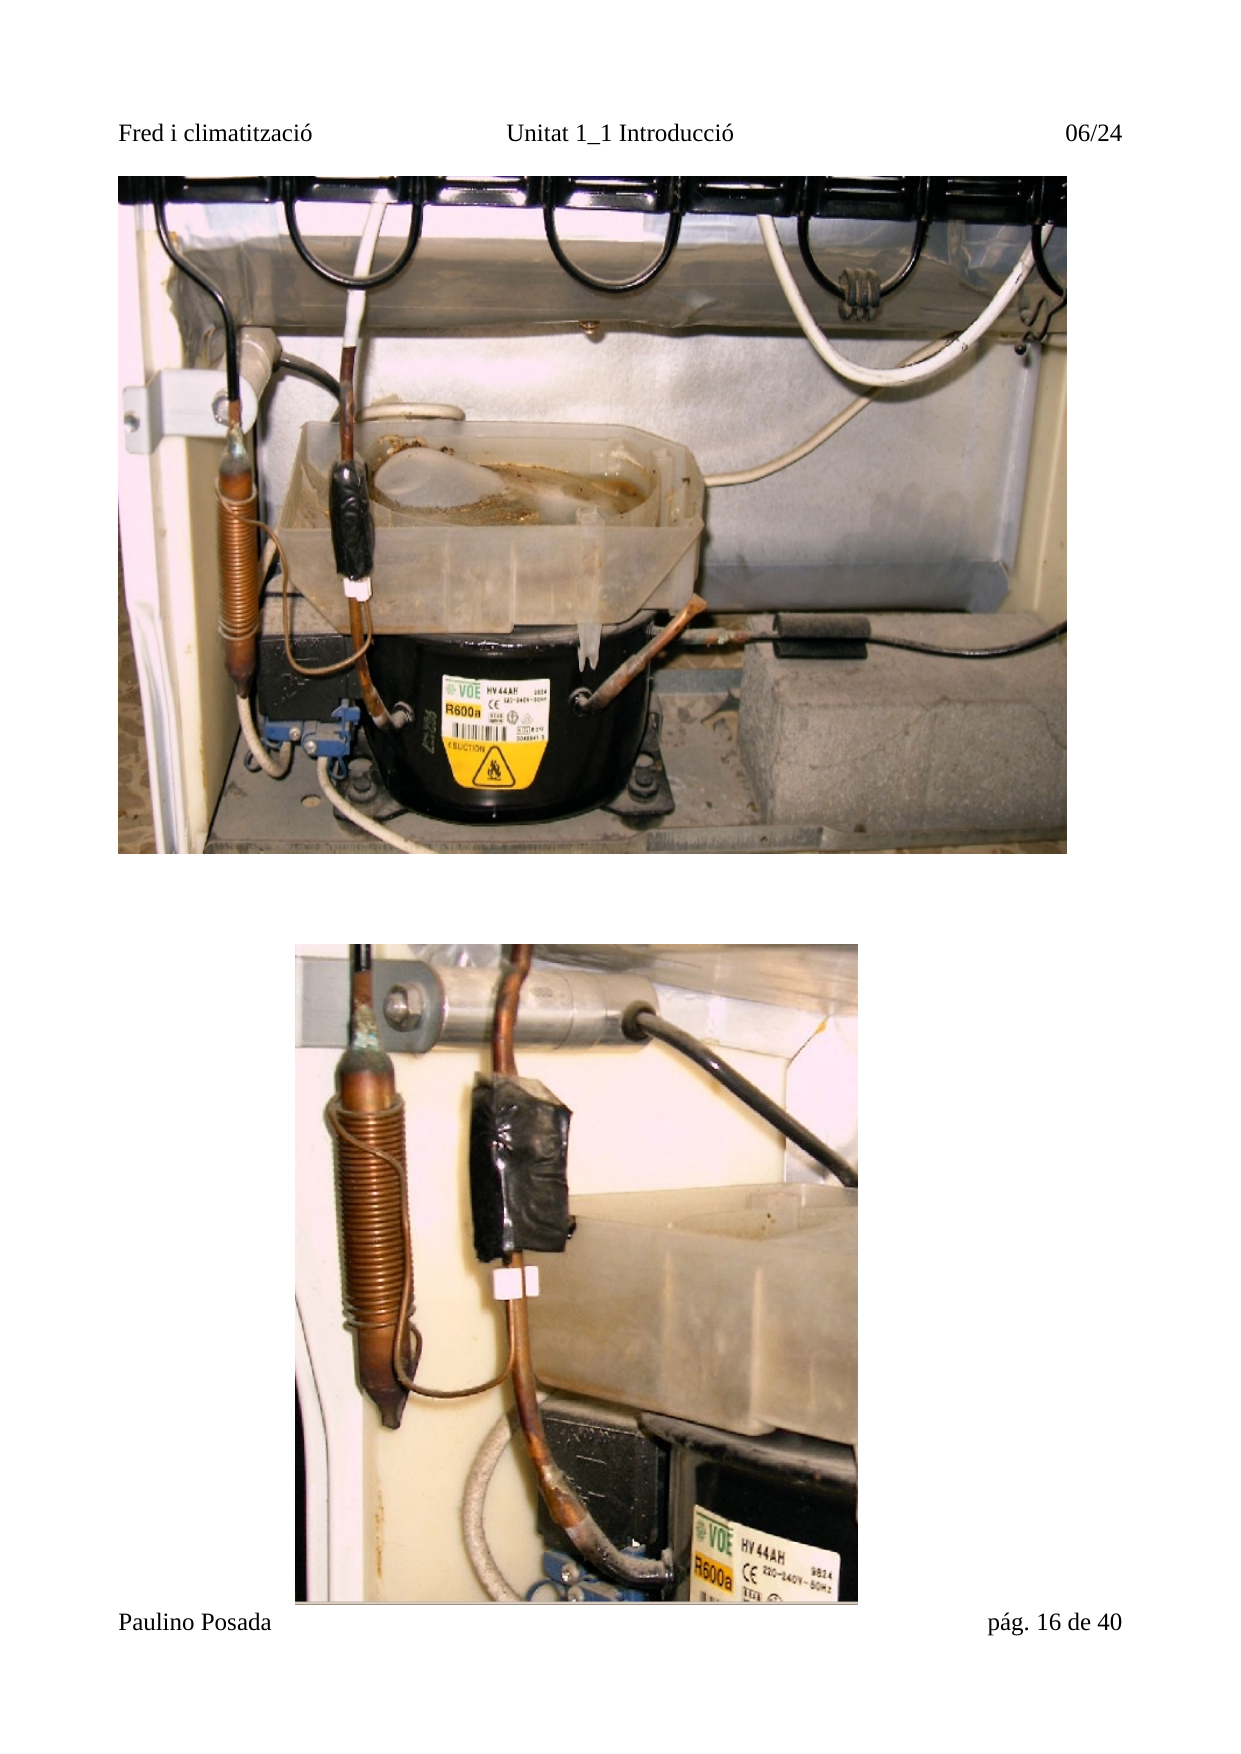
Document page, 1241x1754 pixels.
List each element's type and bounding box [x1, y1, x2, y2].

picture [295, 944, 858, 1605]
picture [118, 176, 1067, 854]
